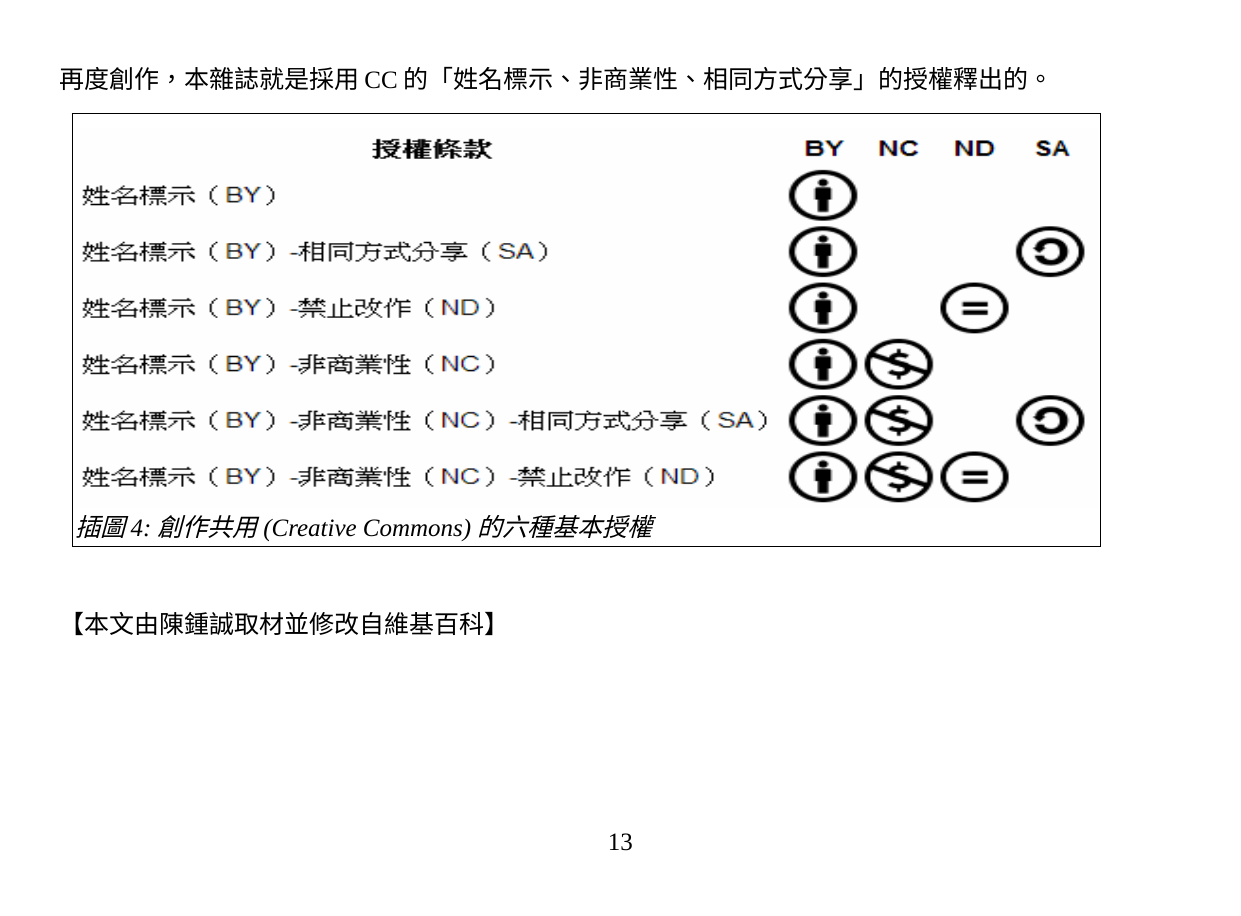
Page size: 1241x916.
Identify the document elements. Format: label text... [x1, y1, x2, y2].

picture [75, 128, 1098, 508]
text 插圖 4: 創作共用 (Creative Commons) 的六種基本授權 [75, 508, 1097, 544]
text 【本文由陳鍾誠取材並修改自維基百科】 [59, 605, 1181, 641]
text 再度創作，本雜誌就是採用CC 的「姓名標示、非商業性、相同方式分享」的授權釋出的。 [59, 59, 1181, 95]
